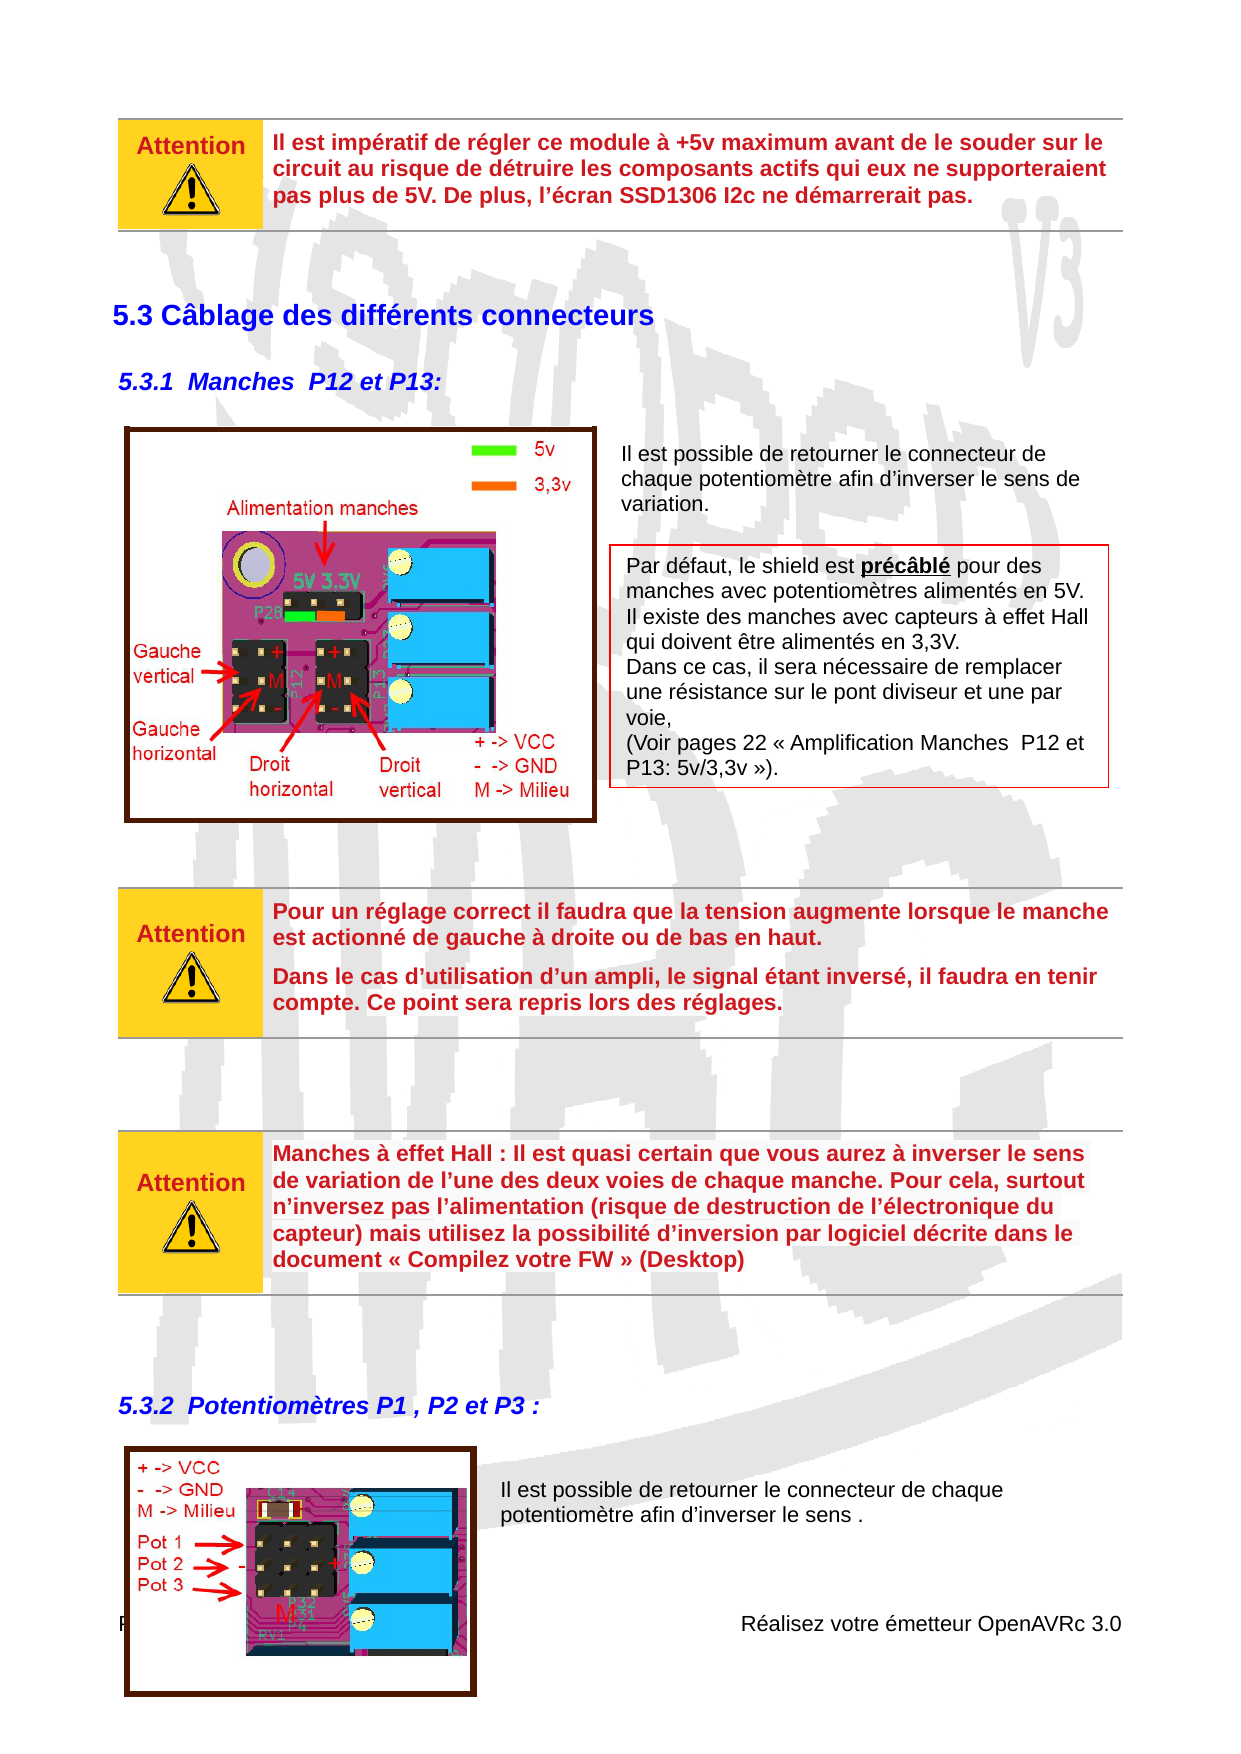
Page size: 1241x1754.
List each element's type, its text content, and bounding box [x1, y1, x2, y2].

picture [158, 947, 224, 1007]
text Il existe des manches avec capteurs à effet Hall qui doivent être alimentés en 3,3V. [626, 604, 1093, 654]
table_header Attention [118, 120, 263, 229]
text (Voir pages 22 « Amplification Manches P12 et P13: 5v/3,3v »). [626, 730, 1093, 779]
subtitle 5.3 Câblage des différents connecteurs [112, 297, 1122, 331]
subtitle 5.3.1 Manches P12 et P13: [118, 366, 1122, 395]
picture [158, 159, 224, 219]
picture [158, 1197, 224, 1257]
subtitle 5.3.2 Potentiomètres P1 , P2 et P3 : [118, 1391, 1122, 1420]
table_header Il est impératif de régler ce module à +5v maximum avant de le souder sur le circuit au risque de détruire les composants actifs qui eux ne supporteraient pas plus de 5V. De plus, l’écran SSD1306 I2c ne démarrerait pas. [264, 120, 1122, 229]
table_header Attention [118, 1132, 263, 1293]
text Par défaut, le shield est précâblé pour des manches avec potentiomètres alimentés en 5V. [626, 553, 1093, 604]
text Dans ce cas, il sera nécessaire de remplacer une résistance sur le pont diviseur et une par voie, [626, 654, 1093, 730]
text Il est possible de retourner le connecteur de chaque potentiomètre afin d’inverser le sens de variation. [597, 441, 1122, 516]
table_header Attention [118, 889, 263, 1037]
text Il est possible de retourner le connecteur de chaque potentiomètre afin d’inverser le sens . [477, 1477, 1122, 1527]
table_header Pour un réglage correct il faudra que la tension augmente lorsque le manche est actionné de gauche à droite ou de bas en haut. Dans le cas d’utilisation d’un ampli, le signal étant inversé, il faudra en tenir compte. Ce point sera repris lors des réglages. [264, 889, 1122, 1037]
table_header Manches à effet Hall : Il est quasi certain que vous aurez à inverser le sens de variation de l’une des deux voies de chaque manche. Pour cela, surtout n’inversez pas l’alimentation (risque de destruction de l’électronique du capteur) mais utilisez la possibilité d’inversion par logiciel décrite dans le document « Compilez votre FW » (Desktop) [264, 1132, 1122, 1293]
